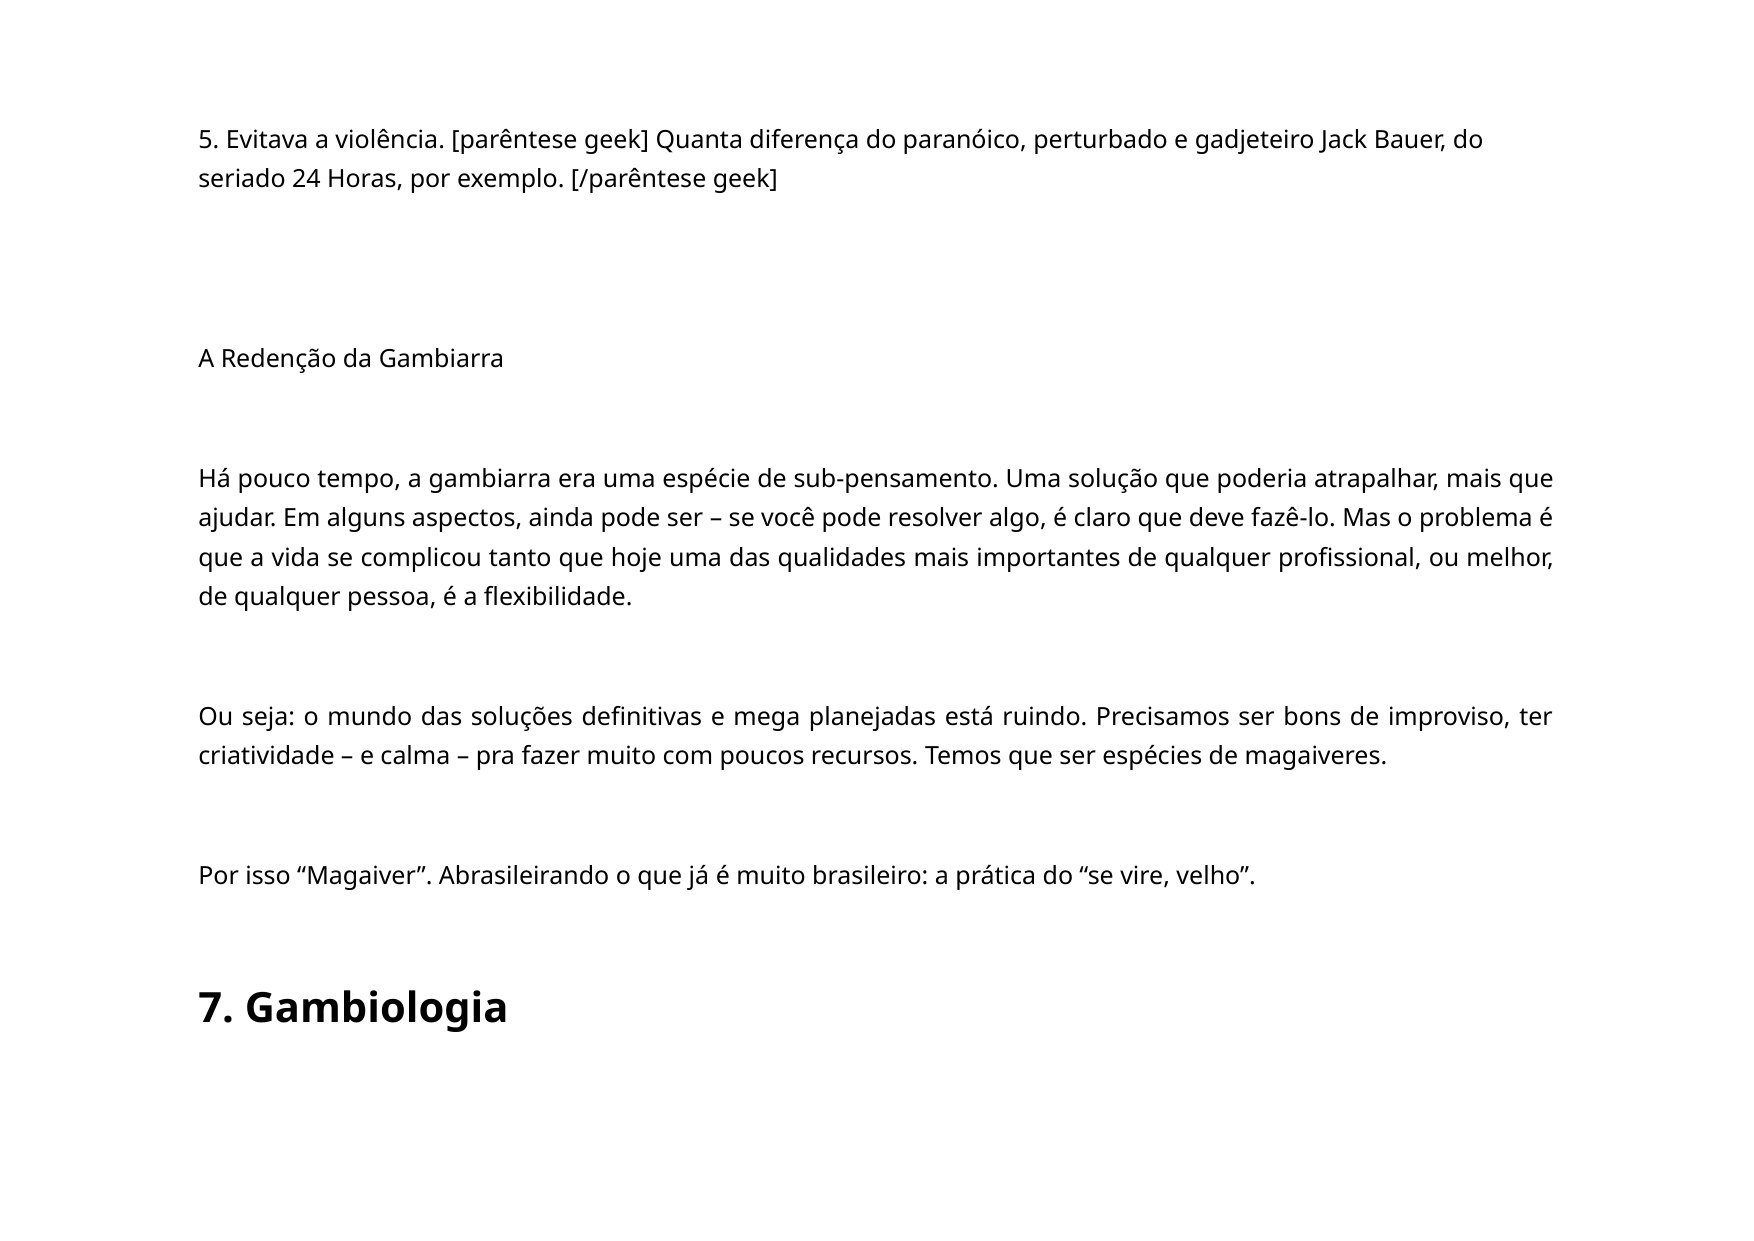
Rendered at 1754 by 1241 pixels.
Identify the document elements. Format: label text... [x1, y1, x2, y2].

text Há pouco tempo, a gambiarra era uma espécie de sub-pensamento. Uma solução que poderia atrapalhar, mais que ajudar. Em alguns aspectos, ainda pode ser – se você pode resolver algo, é claro que deve fazê-lo. Mas o problema é que a vida se complicou tanto que hoje uma das qualidades mais importantes de qualquer profissional, ou melhor, de qualquer pessoa, é a flexibilidade. [198, 461, 1556, 612]
text Por isso “Magaiver”. Abrasileirando o que já é muito brasileiro: a prática do “se vire, velho”. [198, 857, 1556, 892]
text A Redenção da Gambiarra [198, 341, 1556, 375]
text Ou seja: o mundo das soluções definitivas e mega planejadas está ruindo. Precisamos ser bons de improviso, ter criatividade – e calma – pra fazer muito com poucos recursos. Temos que ser espécies de magaiveres. [198, 698, 1556, 772]
text 5. Evitava a violência. [parêntese geek] Quanta diferença do paranóico, perturbado e gadjeteiro Jack Bauer, do seriado 24 Horas, por exemplo. [/parêntese geek] [198, 122, 1556, 195]
text 7. Gambiologia [198, 977, 1556, 1034]
